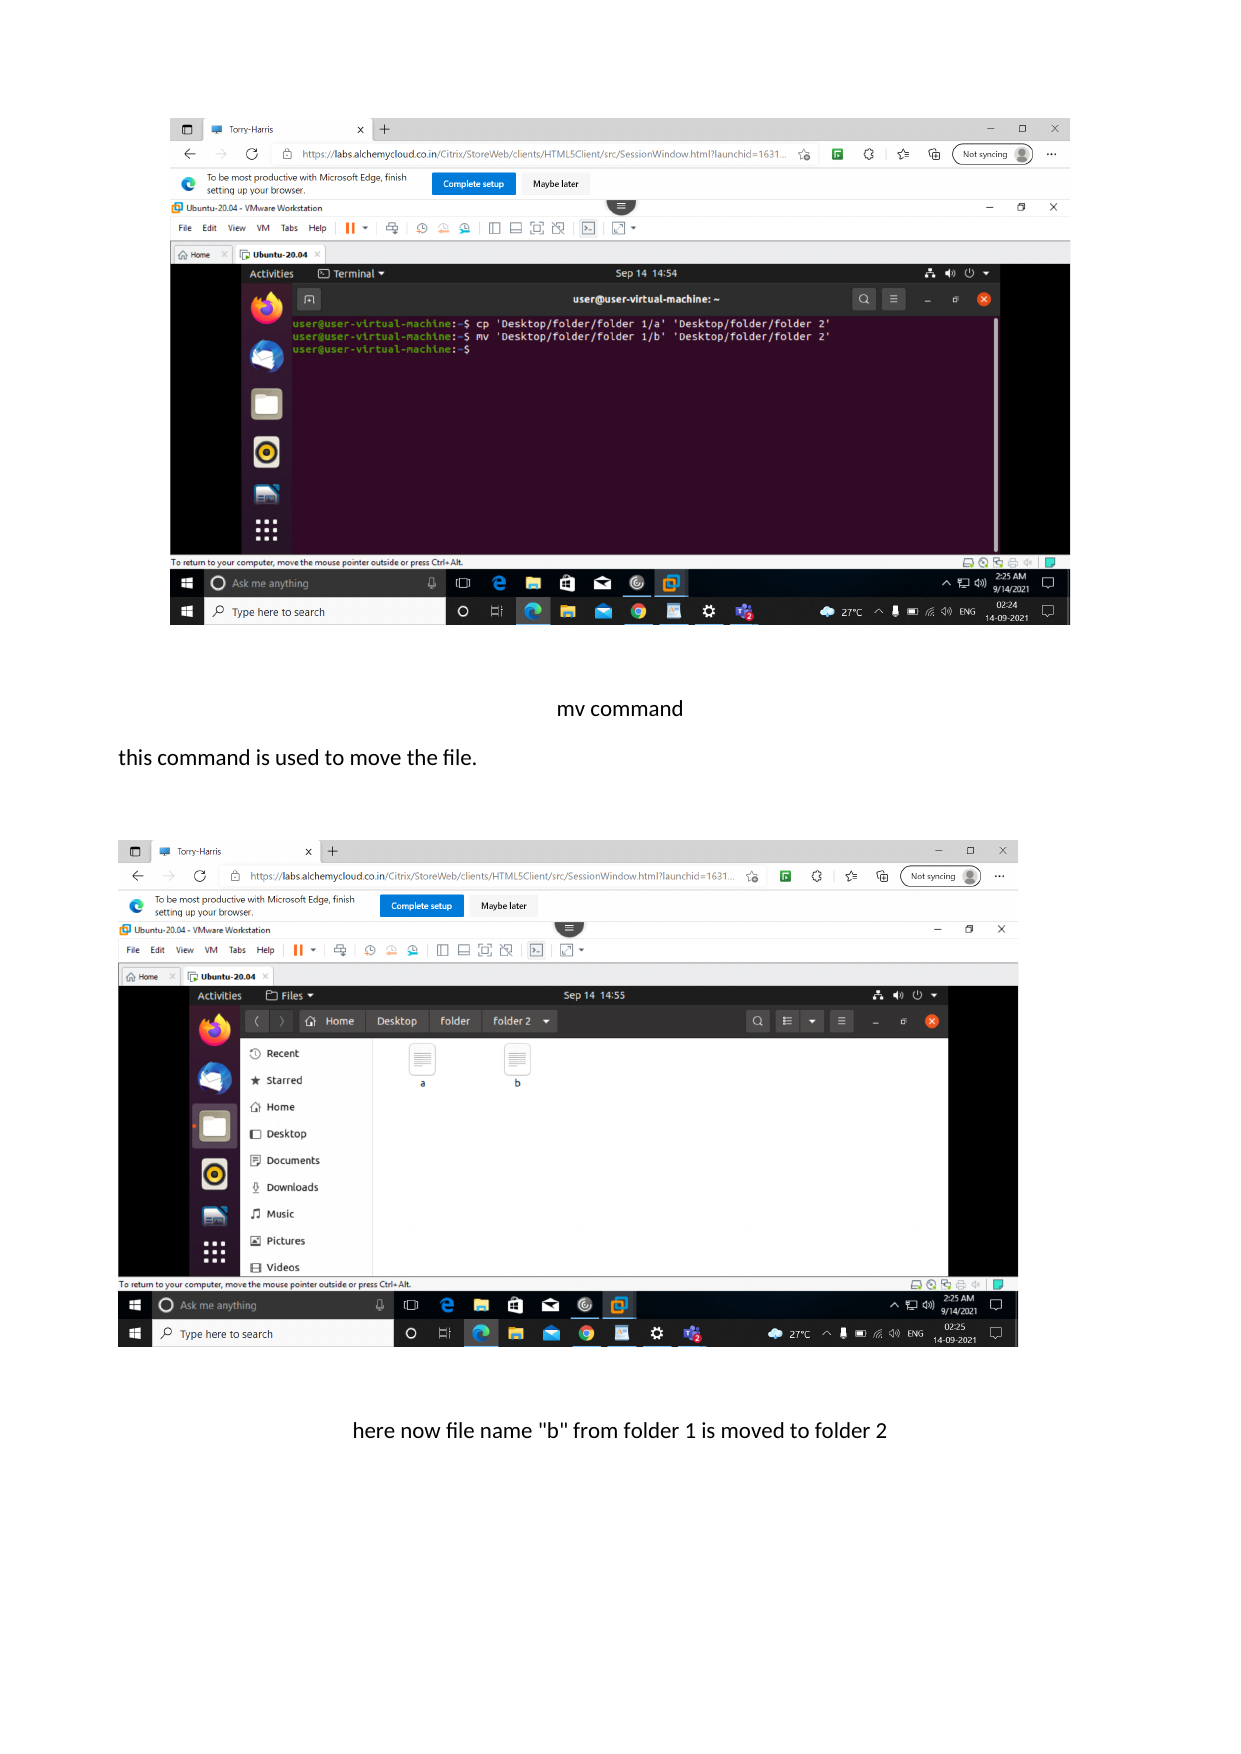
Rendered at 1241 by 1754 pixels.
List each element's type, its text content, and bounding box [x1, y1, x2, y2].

text mv command [118, 694, 1122, 722]
text here now file name "b" from folder 1 is moved to folder 2 [118, 1417, 1122, 1444]
text this command is used to move the file. [118, 743, 1122, 771]
